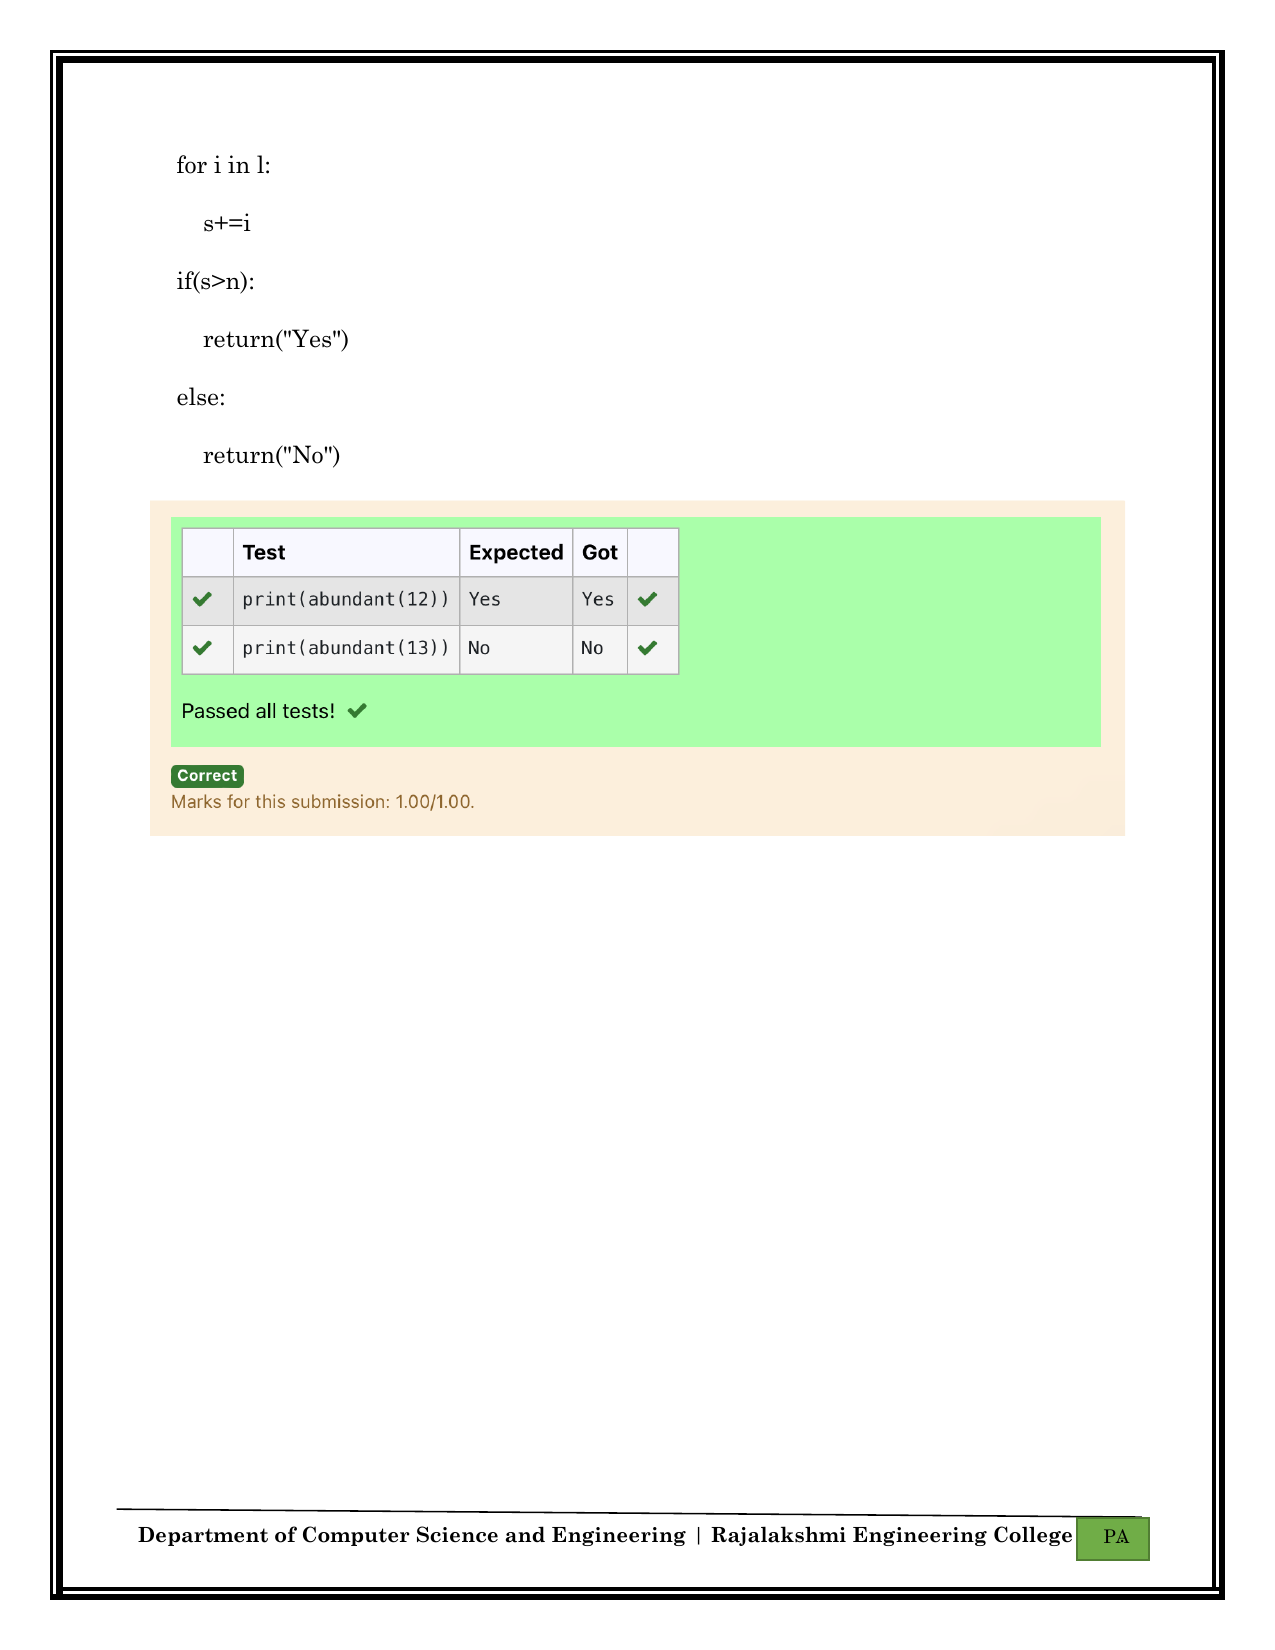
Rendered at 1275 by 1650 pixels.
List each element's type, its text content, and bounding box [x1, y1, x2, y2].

text return("No") [150, 440, 1125, 469]
text if(s>n): [150, 266, 1125, 295]
text s+=i [150, 208, 1125, 237]
text for i in l: [150, 150, 1125, 179]
picture [150, 498, 1125, 836]
text return("Yes") [150, 324, 1125, 353]
text else: [150, 382, 1125, 411]
